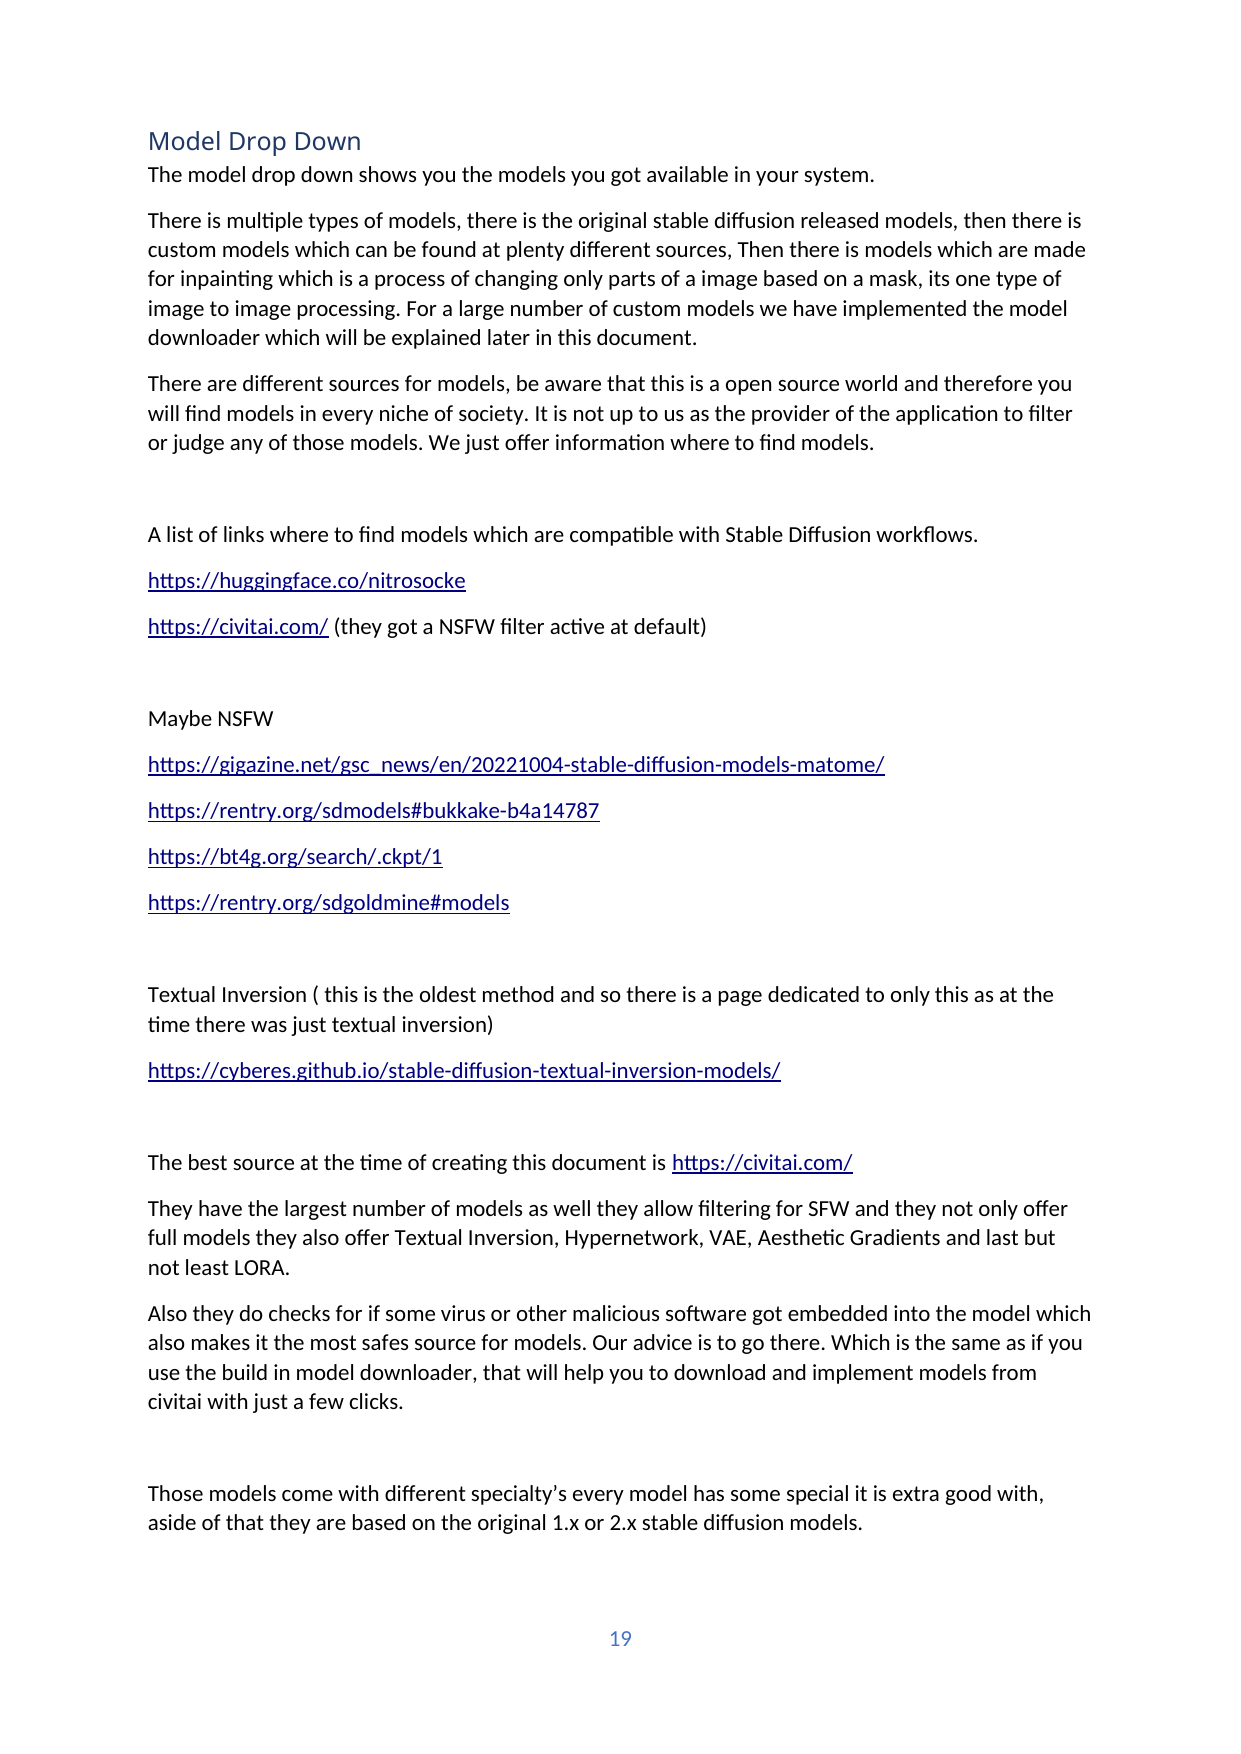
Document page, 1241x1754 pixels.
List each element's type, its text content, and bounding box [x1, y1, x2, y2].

text https://gigazine.net/gsc_news/en/20221004-stable-diffusion-models-matome/ [148, 750, 1093, 778]
text Textual Inversion ( this is the oldest method and so there is a page dedicated to only this as at the time there was just textual inversion) [148, 981, 1093, 1038]
text A list of links where to find models which are compatible with Stable Diffusion workflows. [148, 520, 1093, 548]
text Maybe NSFW [148, 704, 1093, 732]
text https://civitai.com/ (they got a NSFW filter active at default) [148, 612, 1093, 640]
text There is multiple types of models, there is the original stable diffusion released models, then there is custom models which can be found at plenty different sources, Then there is models which are made for inpainting which is a process of changing only parts of a image based on a mask, its one type of image to image processing. For a large number of custom models we have implemented the model downloader which will be explained later in this document. [148, 206, 1093, 351]
text https://rentry.org/sdmodels#bukkake-b4a14787 [148, 796, 1093, 824]
text https://huggingface.co/nitrosocke [148, 566, 1093, 594]
text There are different sources for models, be aware that this is a open source world and therefore you will find models in every niche of society. It is not up to us as the provider of the application to filter or judge any of those models. We just offer information where to find models. [148, 369, 1093, 456]
text Also they do checks for if some virus or other malicious software got embedded into the model which also makes it the most safes source for models. Our advice is to go there. Which is the same as if you use the build in model downloader, that will help you to download and implement models from civitai with just a few clicks. [148, 1299, 1093, 1415]
text Those models come with different specialty’s every model has some special it is extra good with, aside of that they are based on the original 1.x or 2.x stable diffusion models. [148, 1479, 1093, 1536]
text The model drop down shows you the models you got available in your system. [148, 160, 1093, 188]
text https://cyberes.github.io/stable-diffusion-textual-inversion-models/ [148, 1056, 1093, 1084]
text They have the largest number of models as well they allow filtering for SFW and they not only offer full models they also offer Textual Inversion, Hypernetwork, VAE, Aesthetic Gradients and last but not least LORA. [148, 1194, 1093, 1281]
text https://bt4g.org/search/.ckpt/1 [148, 842, 1093, 870]
subtitle Model Drop Down [148, 124, 1093, 158]
text The best source at the time of creating this document is https://civitai.com/ [148, 1148, 1093, 1176]
text https://rentry.org/sdgoldmine#models [148, 888, 1093, 916]
